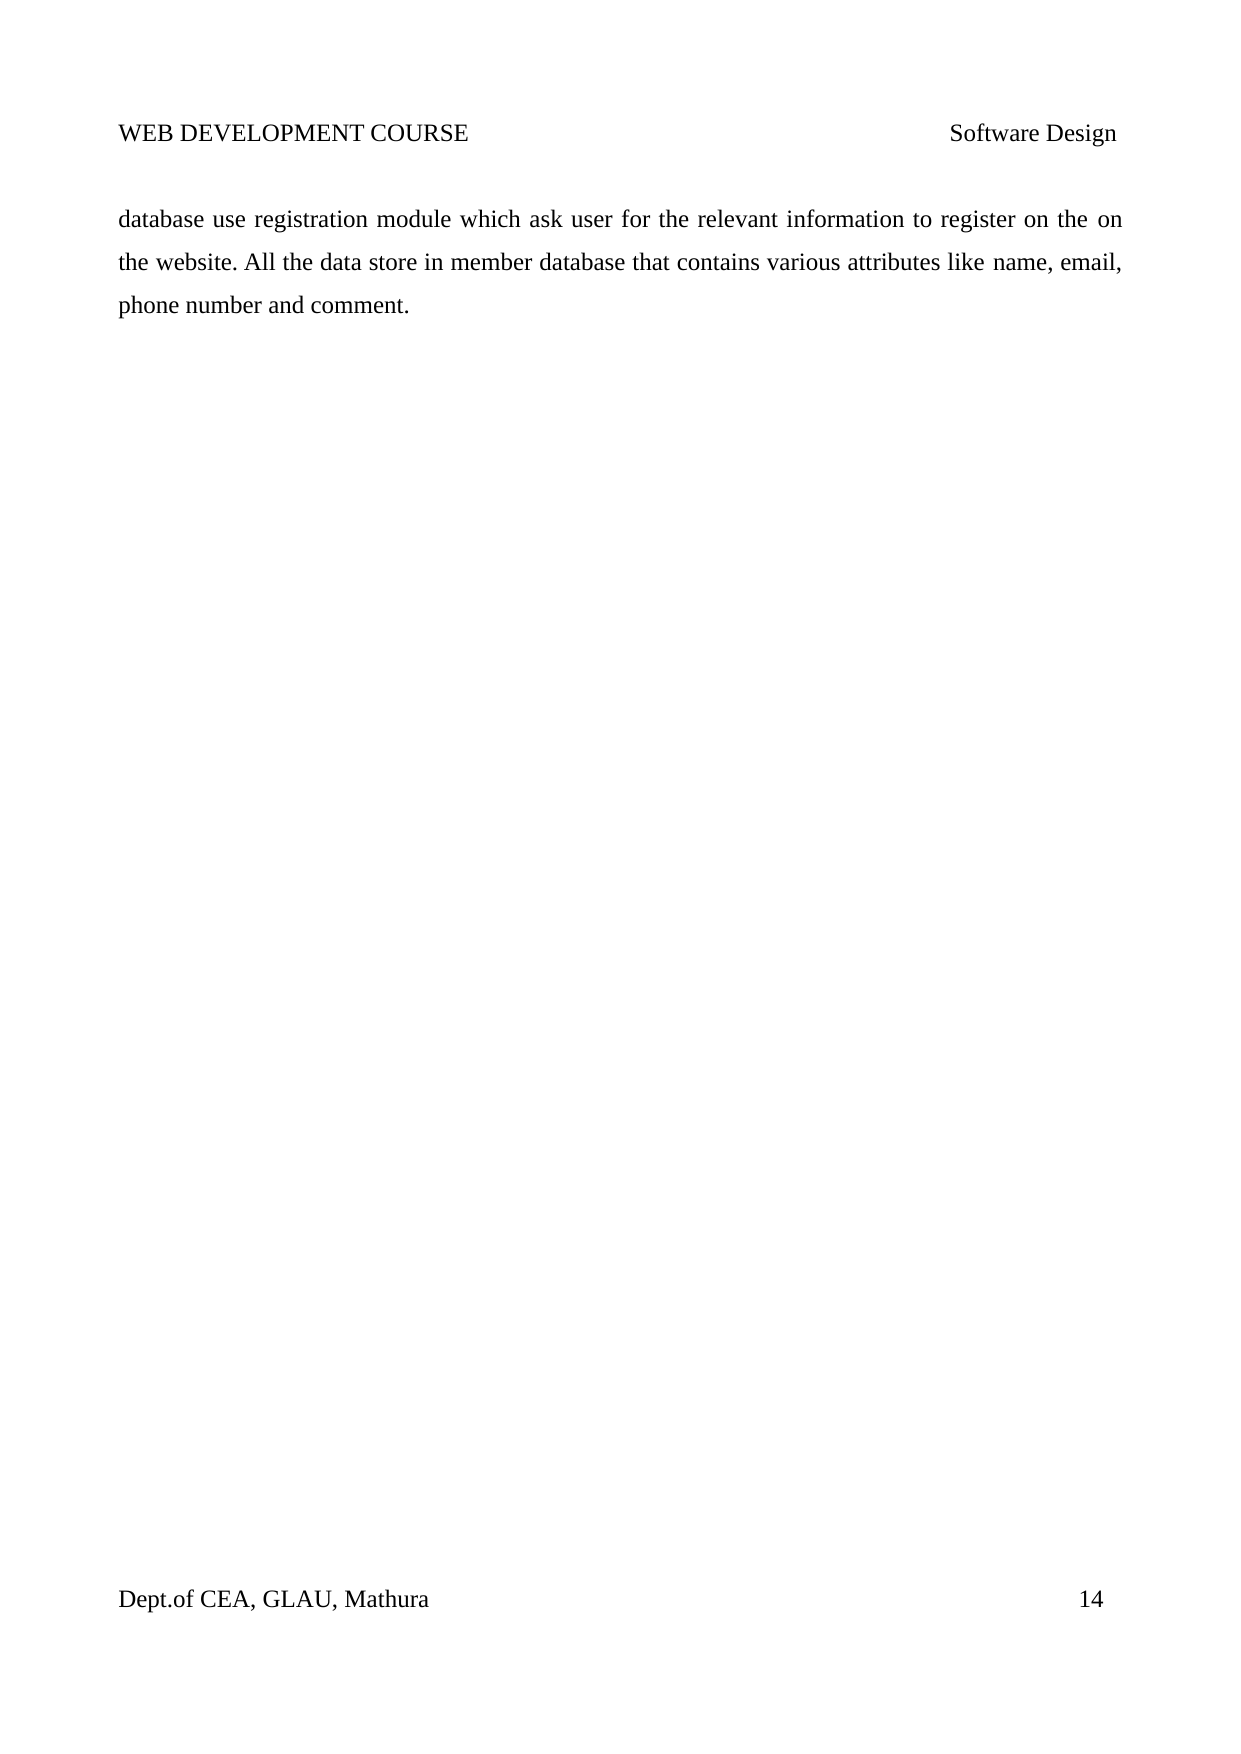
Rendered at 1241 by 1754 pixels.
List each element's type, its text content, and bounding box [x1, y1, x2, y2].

text Dept.of CEA, GLAU, Mathura 14 [118, 1584, 1122, 1613]
text database use registration module which ask user for the relevant information to register on the on the website. All the data store in member database that contains various attributes like name, email, phone number and comment. [118, 204, 1122, 319]
text WEB DEVELOPMENT COURSE Software Design [118, 118, 1122, 147]
